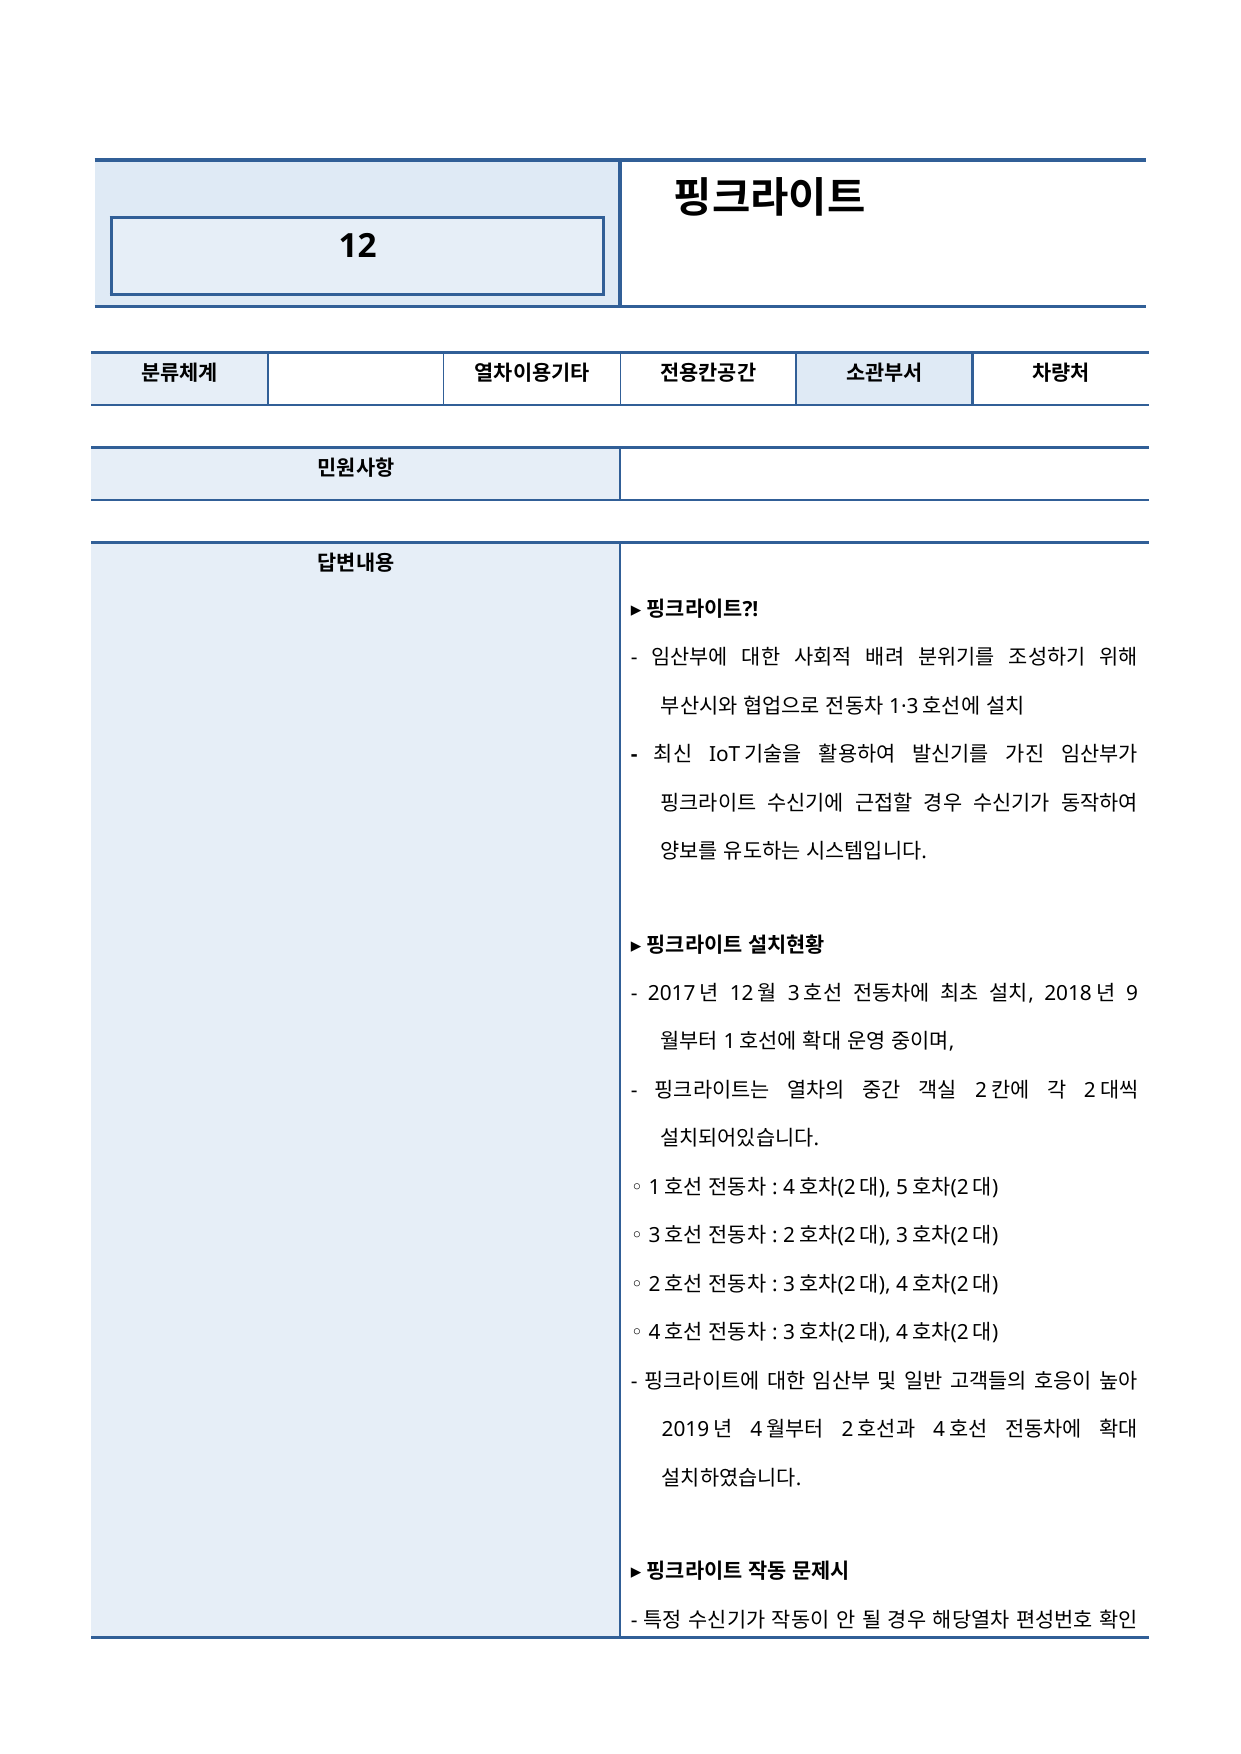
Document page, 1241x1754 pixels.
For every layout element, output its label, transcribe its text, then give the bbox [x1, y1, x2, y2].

table_header 12 [113, 219, 602, 293]
table_header 소관부서 [797, 354, 971, 404]
table_header ▸ 핑크라이트?! - 임산부에 대한 사회적 배려 분위기를 조성하기 위해 부산시와 협업으로 전동차 1·3호선에 설치 - 최신 IoT기술을 활용하여 발신기를 가진 임산부가 핑크라이트 수신기에 근접할 경우 수신기가 동작하여 양보를 유도하는 시스템입니다. ▸ 핑크라이트 설치현황 - 2017년 12월 3호선 전동차에 최초 설치, 2018년 9월부터 1호선에 확대 운영 중이며, - 핑크라이트는 열차의 중간 객실 2칸에 각 2대씩 설치되어있습니다. ◦ 1호선 전동차 : 4호차(2대), 5호차(2대) ◦ 3호선 전동차 : 2호차(2대), 3호차(2대) ◦ 2호선 전동차 : 3호차(2대), 4호차(2대) ◦ 4호선 전동차 : 3호차(2대), 4호차(2대) - 핑크라이트에 대한 임산부 및 일반 고객들의 호응이 높아 2019년 4월부터 2호선과 4호선 전동차에 확대 설치하였습니다. ▸ 핑크라이트 작동 문제시 - 특정 수신기가 작동이 안 될 경우 해당열차 편성번호 확인 [621, 544, 1149, 1636]
table_header 핑크라이트 [622, 162, 1146, 305]
table_header 열차이용기타 [444, 354, 620, 404]
table_header 민원사항 [91, 449, 619, 499]
table_header 답변내용 [91, 544, 619, 1636]
table_header [621, 449, 1149, 499]
table_header [95, 162, 618, 305]
table_header 차량처 [974, 354, 1149, 404]
table_header 분류체계 [91, 354, 267, 404]
table_header [269, 354, 443, 404]
table_header 전용칸공간 [621, 354, 795, 404]
